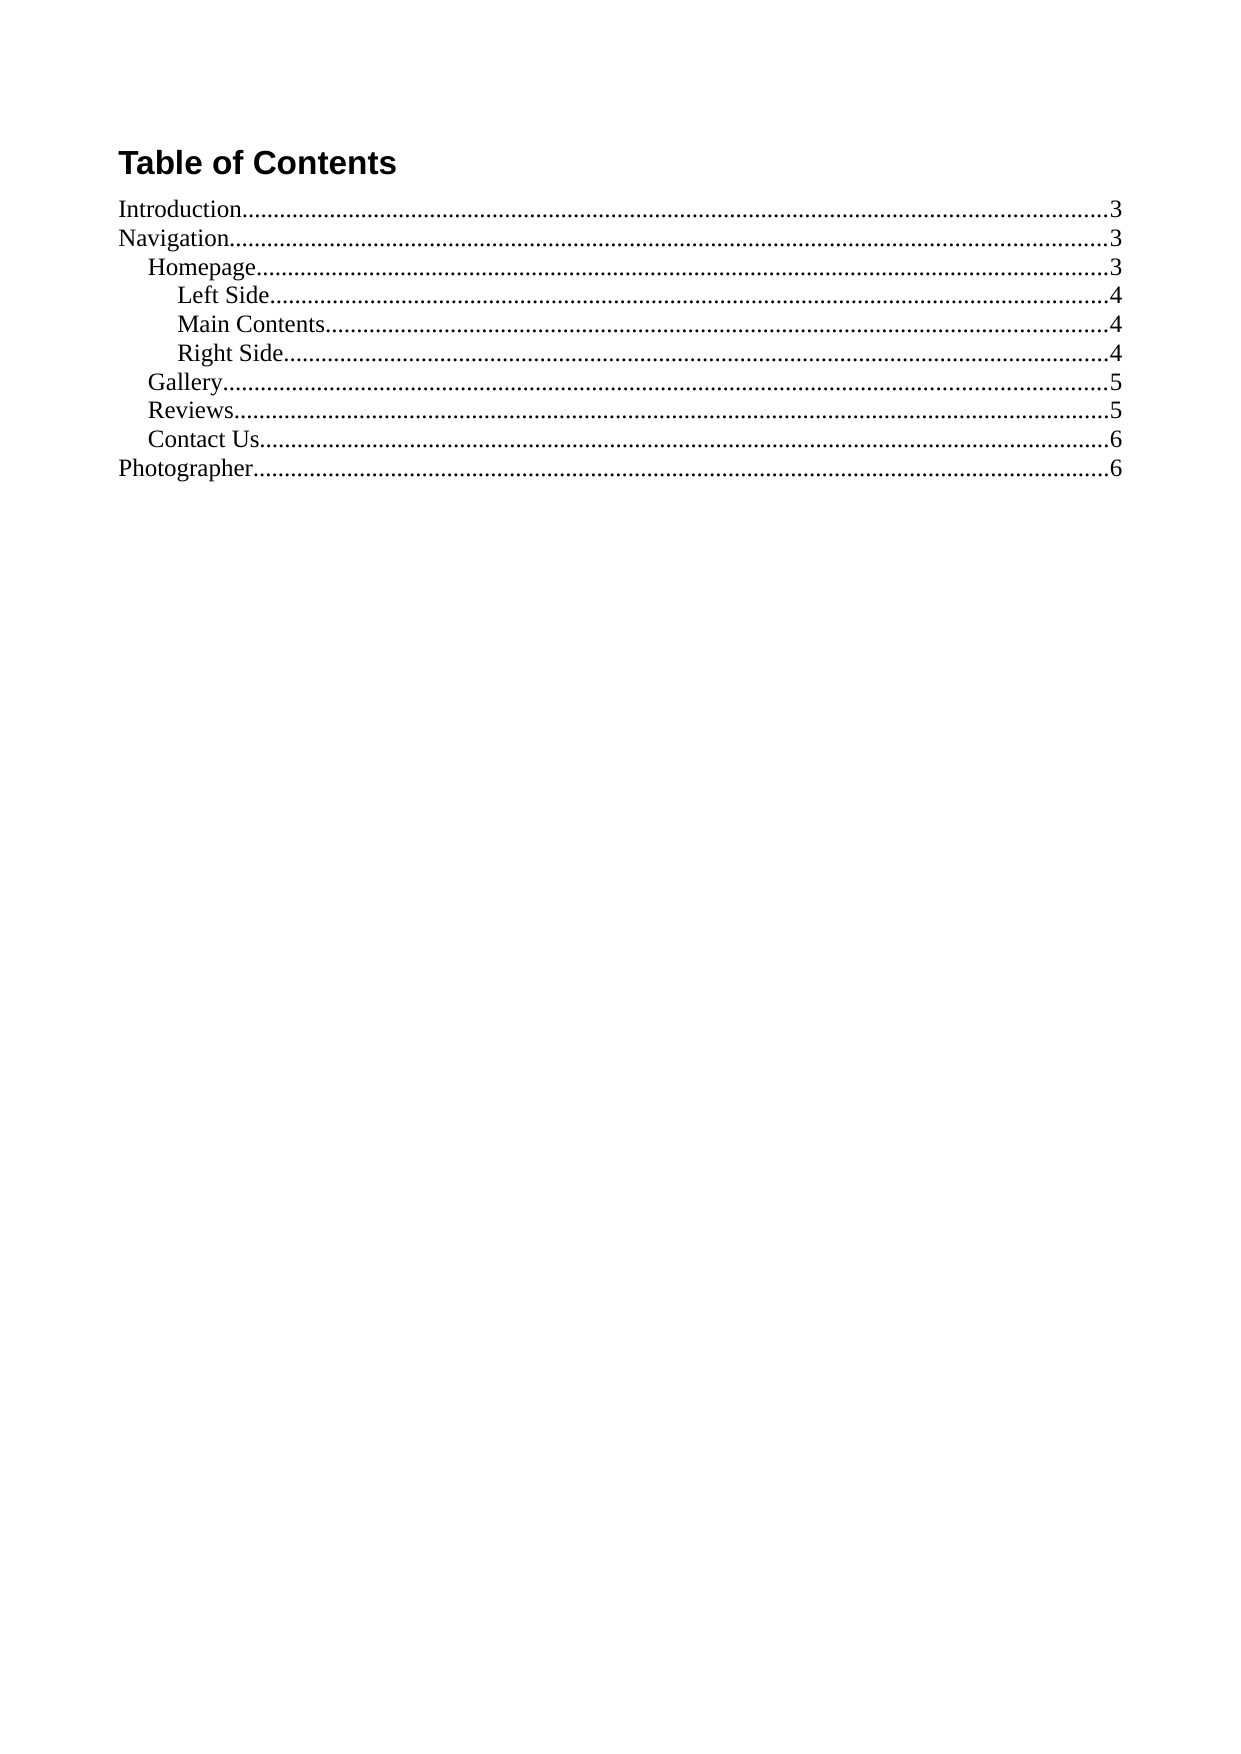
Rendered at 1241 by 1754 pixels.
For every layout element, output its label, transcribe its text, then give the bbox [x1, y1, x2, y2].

text Homepage 3 [148, 252, 1122, 280]
text Navigation 3 [118, 223, 1122, 252]
text Reviews 5 [148, 395, 1122, 424]
text Right Side 4 [177, 338, 1122, 367]
subtitle Table of Contents [118, 143, 1122, 182]
text Photographer 6 [118, 453, 1122, 482]
text Left Side 4 [177, 280, 1122, 309]
text Introduction 3 [118, 194, 1122, 223]
text Gallery 5 [148, 367, 1122, 395]
text Contact Us 6 [148, 424, 1122, 453]
text Main Contents 4 [177, 309, 1122, 338]
